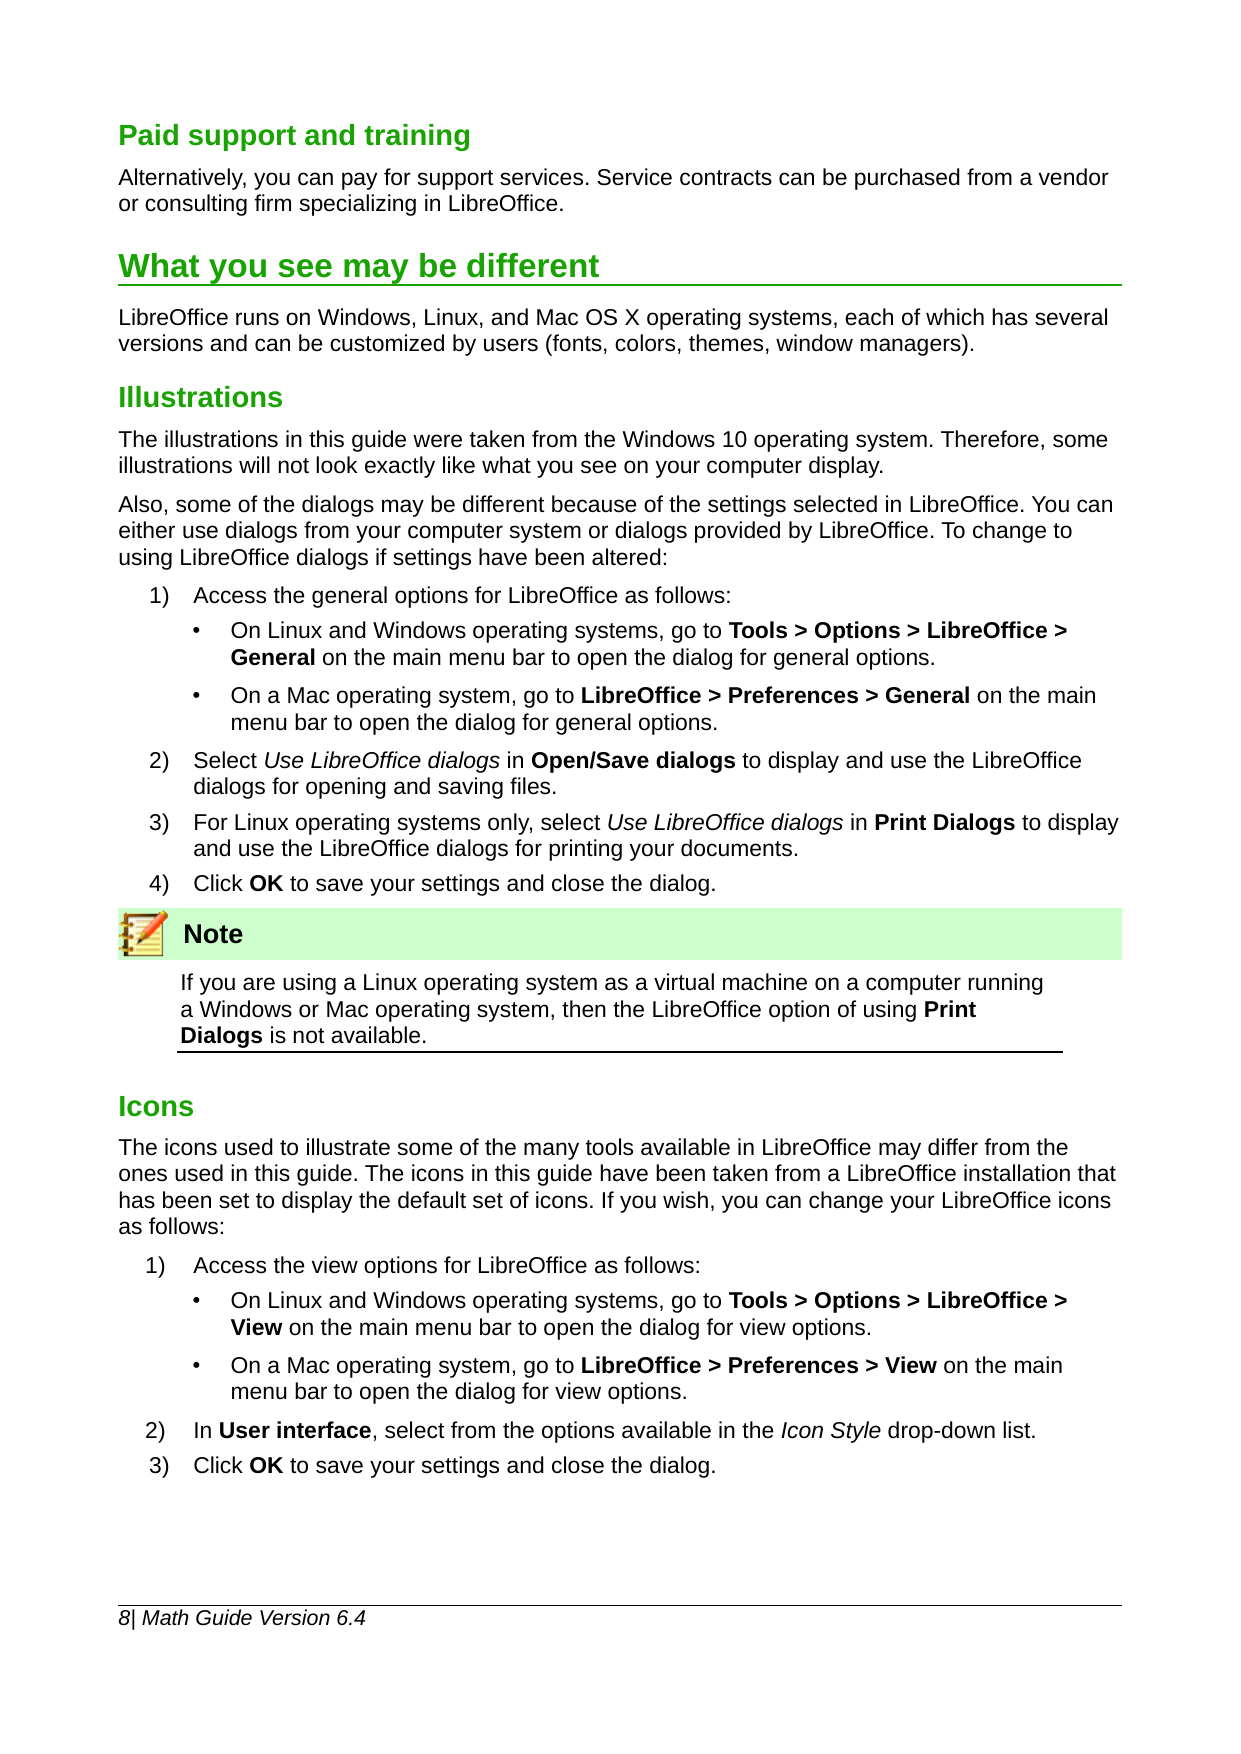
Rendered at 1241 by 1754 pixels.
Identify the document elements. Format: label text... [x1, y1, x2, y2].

subtitle Note [118, 908, 1122, 960]
text The illustrations in this guide were taken from the Windows 10 operating system. Therefore, some illustrations will not look exactly like what you see on your computer display. [118, 426, 1122, 478]
list Access the view options for LibreOffice as follows: [165, 1252, 1122, 1278]
list In User interface, select from the options available in the Icon Style drop-down list. [165, 1417, 1122, 1443]
list Click OK to save your settings and close the dialog. [169, 870, 1122, 896]
text The icons used to illustrate some of the many tools available in LibreOffice may differ from the ones used in this guide. The icons in this guide have been taken from a LibreOffice installation that has been set to display the default set of icons. If you wish, you can change your LibreOffice icons as follows: [118, 1134, 1122, 1239]
list On a Mac operating system, go to LibreOffice > Preferences > View on the main menu bar to open the dialog for view options. [192, 1352, 1122, 1404]
text If you are using a Linux operating system as a virtual machine on a computer running a Windows or Mac operating system, then the LibreOffice option of using Print Dialogs is not available. [177, 966, 1063, 1051]
list Click OK to save your settings and close the dialog. [169, 1452, 1122, 1478]
subtitle What you see may be different [118, 246, 1122, 284]
picture [119, 909, 170, 960]
list On a Mac operating system, go to LibreOffice > Preferences > General on the main menu bar to open the dialog for general options. [192, 682, 1122, 735]
list For Linux operating systems only, select Use LibreOffice dialogs in Print Dialogs to display and use the LibreOffice dialogs for printing your documents. [169, 808, 1122, 861]
text Also, some of the dialogs may be different because of the settings selected in LibreOffice. You can either use dialogs from your computer system or dialogs provided by LibreOffice. To change to using LibreOffice dialogs if settings have been altered: [118, 491, 1122, 570]
subtitle Illustrations [118, 380, 1122, 414]
list Access the general options for LibreOffice as follows: [169, 582, 1122, 609]
subtitle Icons [118, 1089, 1122, 1122]
list On Linux and Windows operating systems, go to Tools > Options > LibreOffice > General on the main menu bar to open the dialog for general options. [192, 617, 1122, 670]
text Alternatively, you can pay for support services. Service contracts can be purchased from a vendor or consulting firm specializing in LibreOffice. [118, 163, 1122, 216]
subtitle Paid support and training [118, 118, 1122, 152]
list On Linux and Windows operating systems, go to Tools > Options > LibreOffice > View on the main menu bar to open the dialog for view options. [192, 1287, 1122, 1340]
text LibreOffice runs on Windows, Linux, and Mac OS X operating systems, each of which has several versions and can be customized by users (fonts, colors, themes, window managers). [118, 304, 1122, 357]
list Select Use LibreOffice dialogs in Open/Save dialogs to display and use the LibreOffice dialogs for opening and saving files. [169, 747, 1122, 799]
